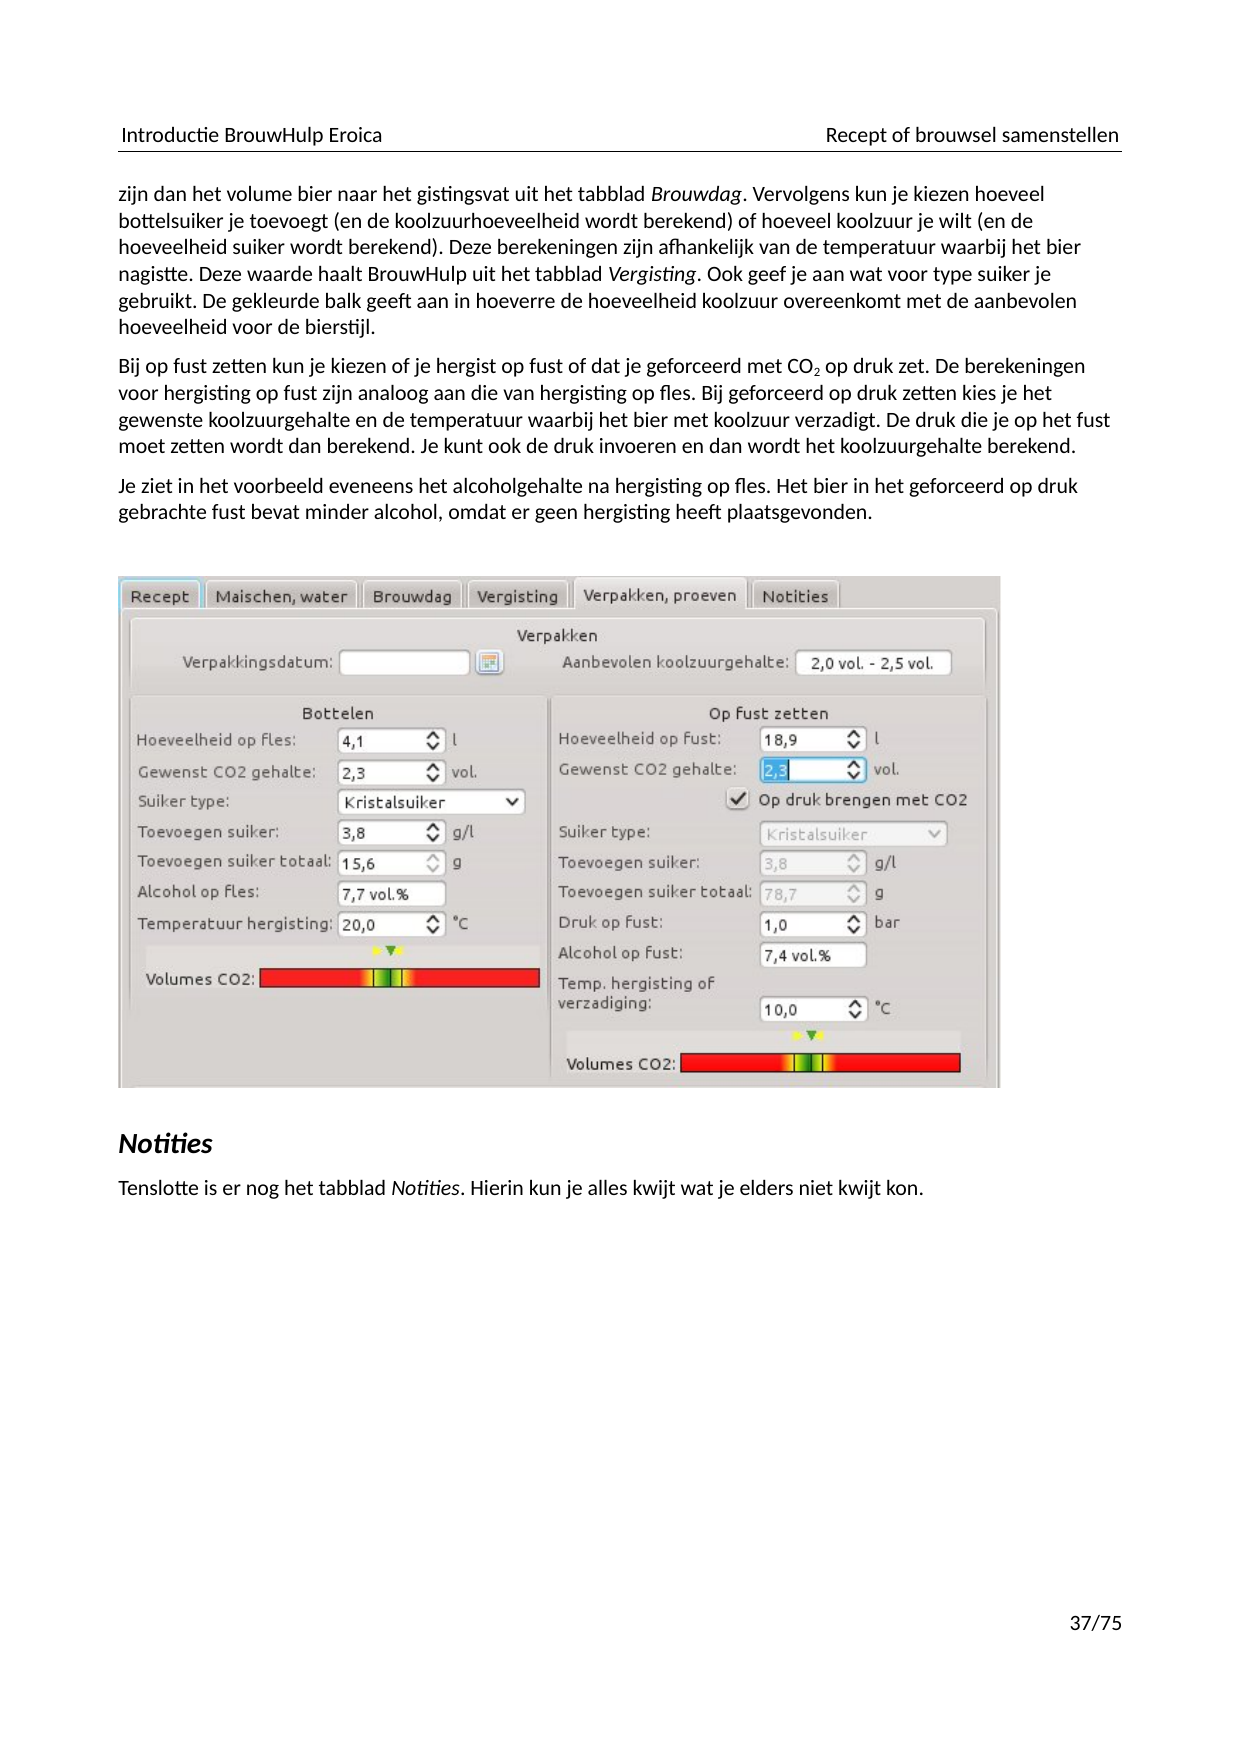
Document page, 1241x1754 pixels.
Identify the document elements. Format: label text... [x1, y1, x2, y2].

text Tenslotte is er nog het tabblad Notities. Hierin kun je alles kwijt wat je elders niet kwijt kon. [118, 1174, 1122, 1200]
text Bij op fust zetten kun je kiezen of je hergist op fust of dat je geforceerd met CO2 op druk zet. De berekeningen voor hergisting op fust zijn analoog aan die van hergisting op fles. Bij geforceerd op druk zetten kies je het gewenste koolzuurgehalte en de temperatuur waarbij het bier met koolzuur verzadigt. De druk die je op het fust moet zetten wordt dan berekend. Je kunt ook de druk invoeren en dan wordt het koolzuurgehalte berekend. [118, 353, 1122, 459]
text zijn dan het volume bier naar het gistingsvat uit het tabblad Brouwdag. Vervolgens kun je kiezen hoeveel bottelsuiker je toevoegt (en de koolzuurhoeveelheid wordt berekend) of hoeveel koolzuur je wilt (en de hoeveelheid suiker wordt berekend). Deze berekeningen zijn afhankelijk van de temperatuur waarbij het bier nagistte. Deze waarde haalt BrouwHulp uit het tabblad Vergisting. Ook geef je aan wat voor type suiker je gebruikt. De gekleurde balk geeft aan in hoeverre de hoeveelheid koolzuur overeenkomt met de aanbevolen hoeveelheid voor de bierstijl. [118, 180, 1122, 340]
text Je ziet in het voorbeeld eveneens het alcoholgehalte na hergisting op fles. Het bier in het geforceerd op druk gebrachte fust bevat minder alcohol, omdat er geen hergisting heeft plaatsgevonden. [118, 472, 1122, 525]
subtitle Notities [118, 1126, 1122, 1161]
picture [118, 576, 1002, 1088]
